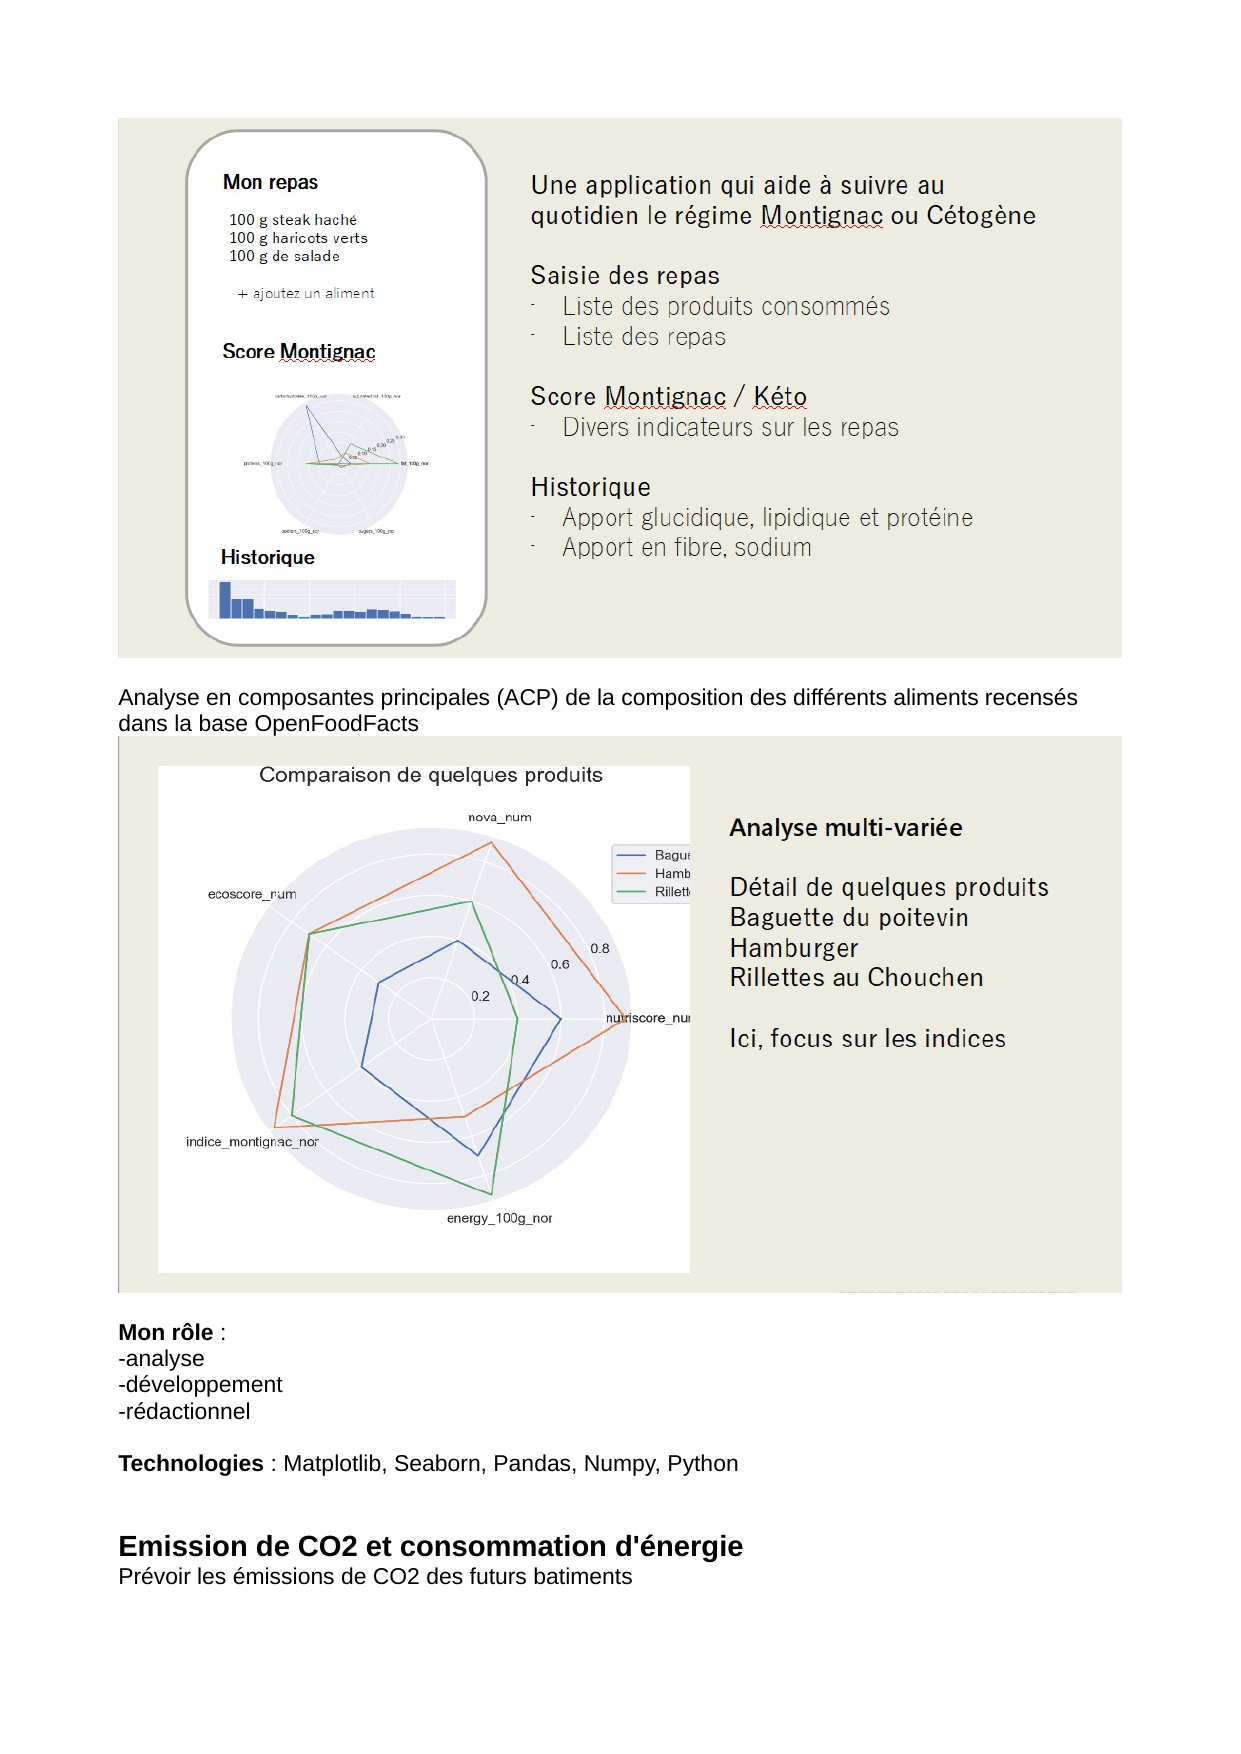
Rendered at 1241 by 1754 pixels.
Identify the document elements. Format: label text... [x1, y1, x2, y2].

text Emission de CO2 et consommation d'énergie [118, 1529, 1122, 1563]
picture [118, 736, 1122, 1293]
text Prévoir les émissions de CO2 des futurs batiments [118, 1563, 1122, 1589]
text -analyse [118, 1345, 1122, 1371]
picture [118, 118, 1122, 658]
text Analyse en composantes principales (ACP) de la composition des différents aliments recensés dans la base OpenFoodFacts [118, 684, 1122, 736]
text -rédactionnel [118, 1398, 1122, 1424]
text Mon rôle : [118, 1319, 1122, 1345]
text Technologies : Matplotlib, Seaborn, Pandas, Numpy, Python [118, 1450, 1122, 1477]
text -développement [118, 1371, 1122, 1398]
